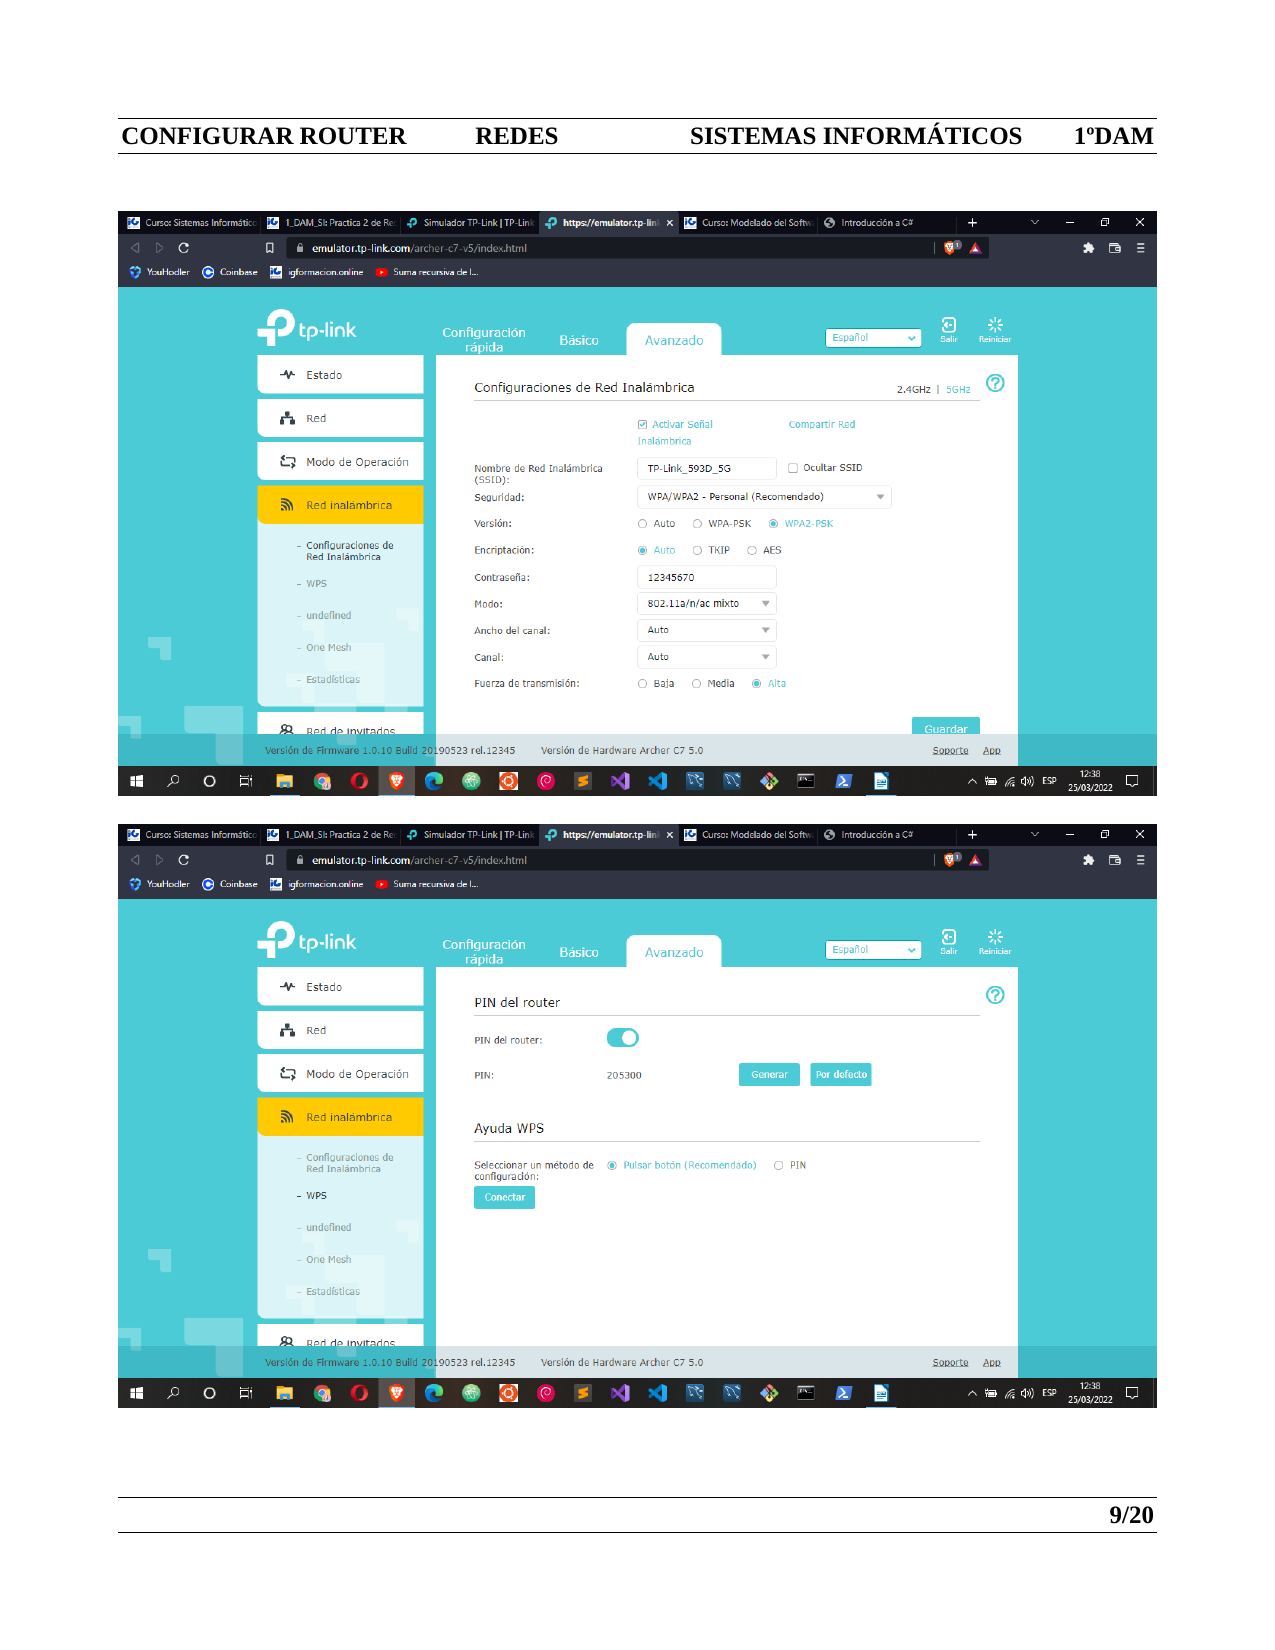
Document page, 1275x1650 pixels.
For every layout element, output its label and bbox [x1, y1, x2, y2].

picture [118, 211, 1157, 796]
picture [118, 824, 1157, 1408]
